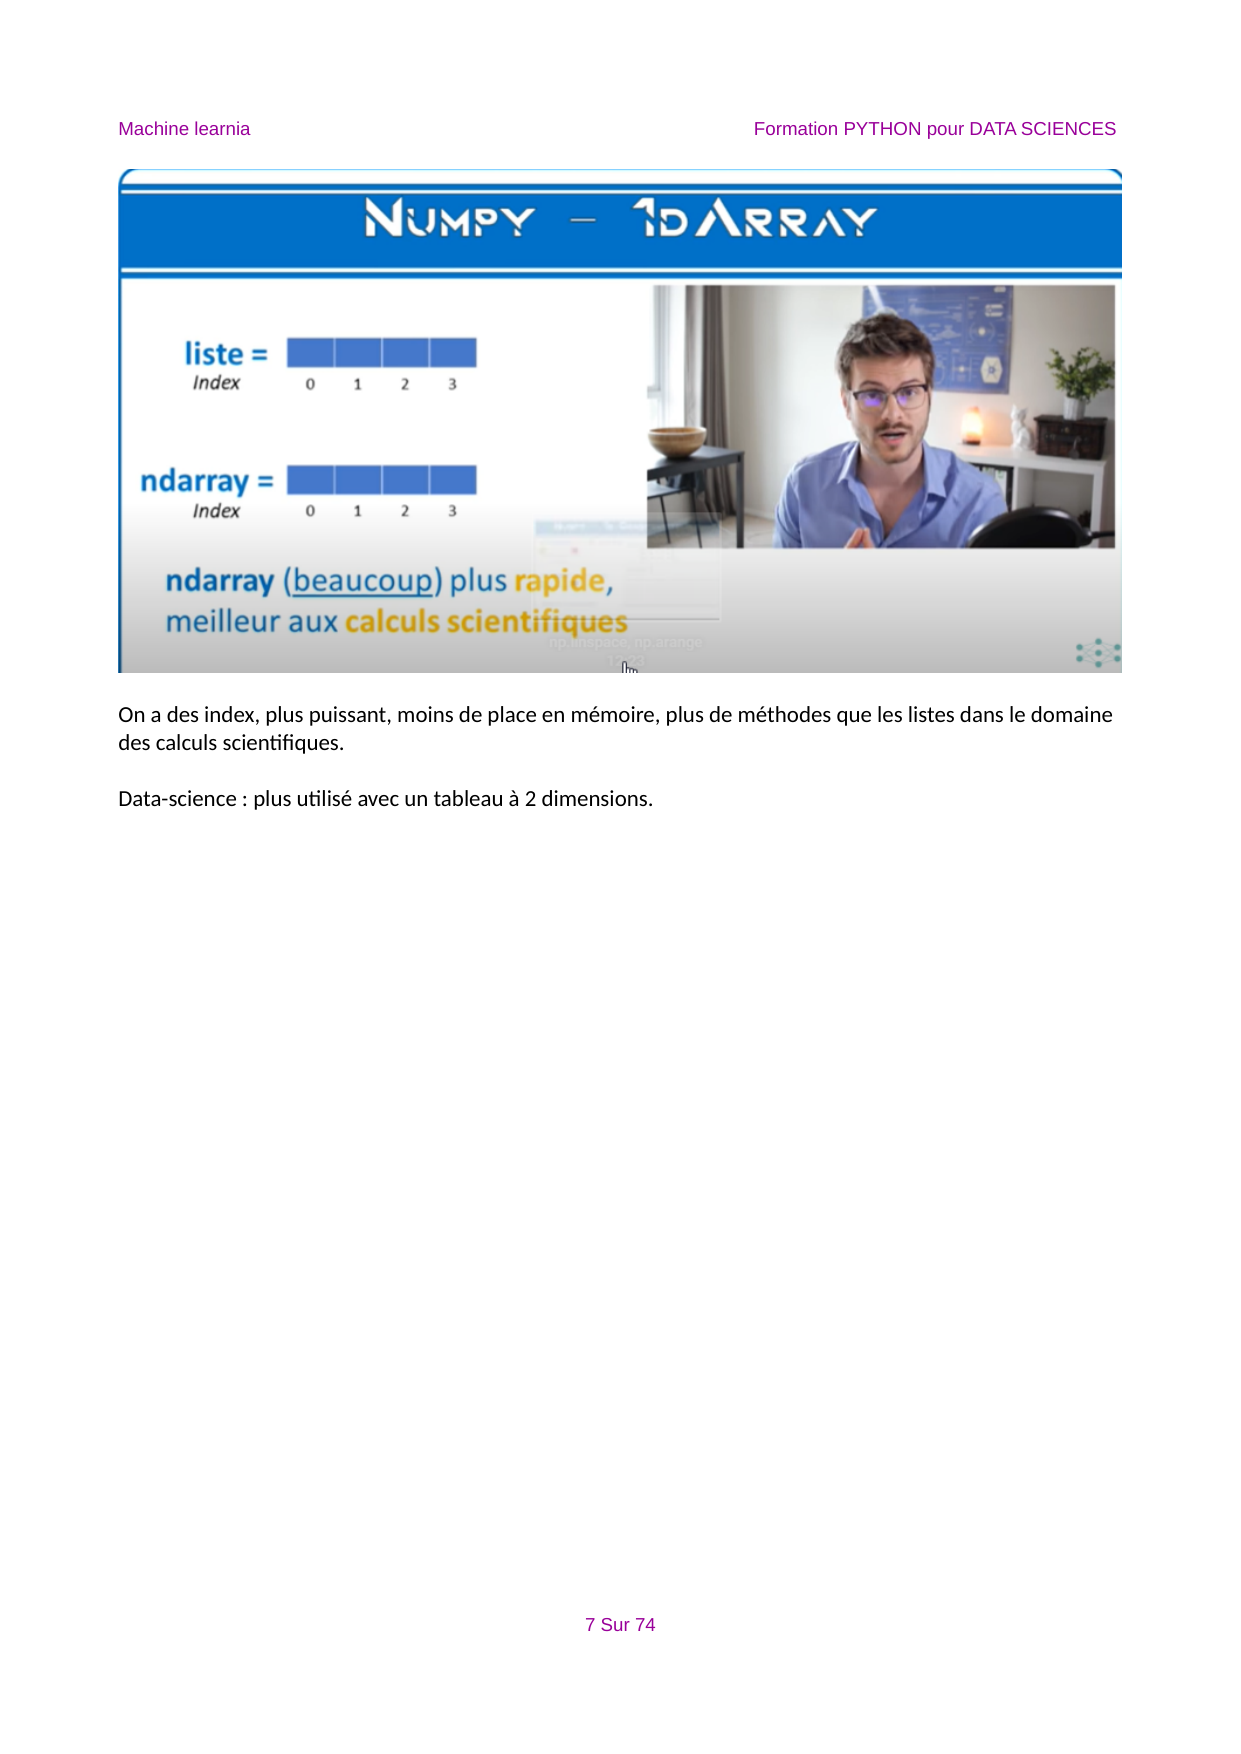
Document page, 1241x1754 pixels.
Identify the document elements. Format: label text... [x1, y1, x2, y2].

text On a des index, plus puissant, moins de place en mémoire, plus de méthodes que les listes dans le domaine des calculs scientifiques. [118, 700, 1122, 756]
text Data-science : plus utilisé avec un tableau à 2 dimensions. [118, 784, 1122, 812]
picture [118, 169, 1122, 673]
